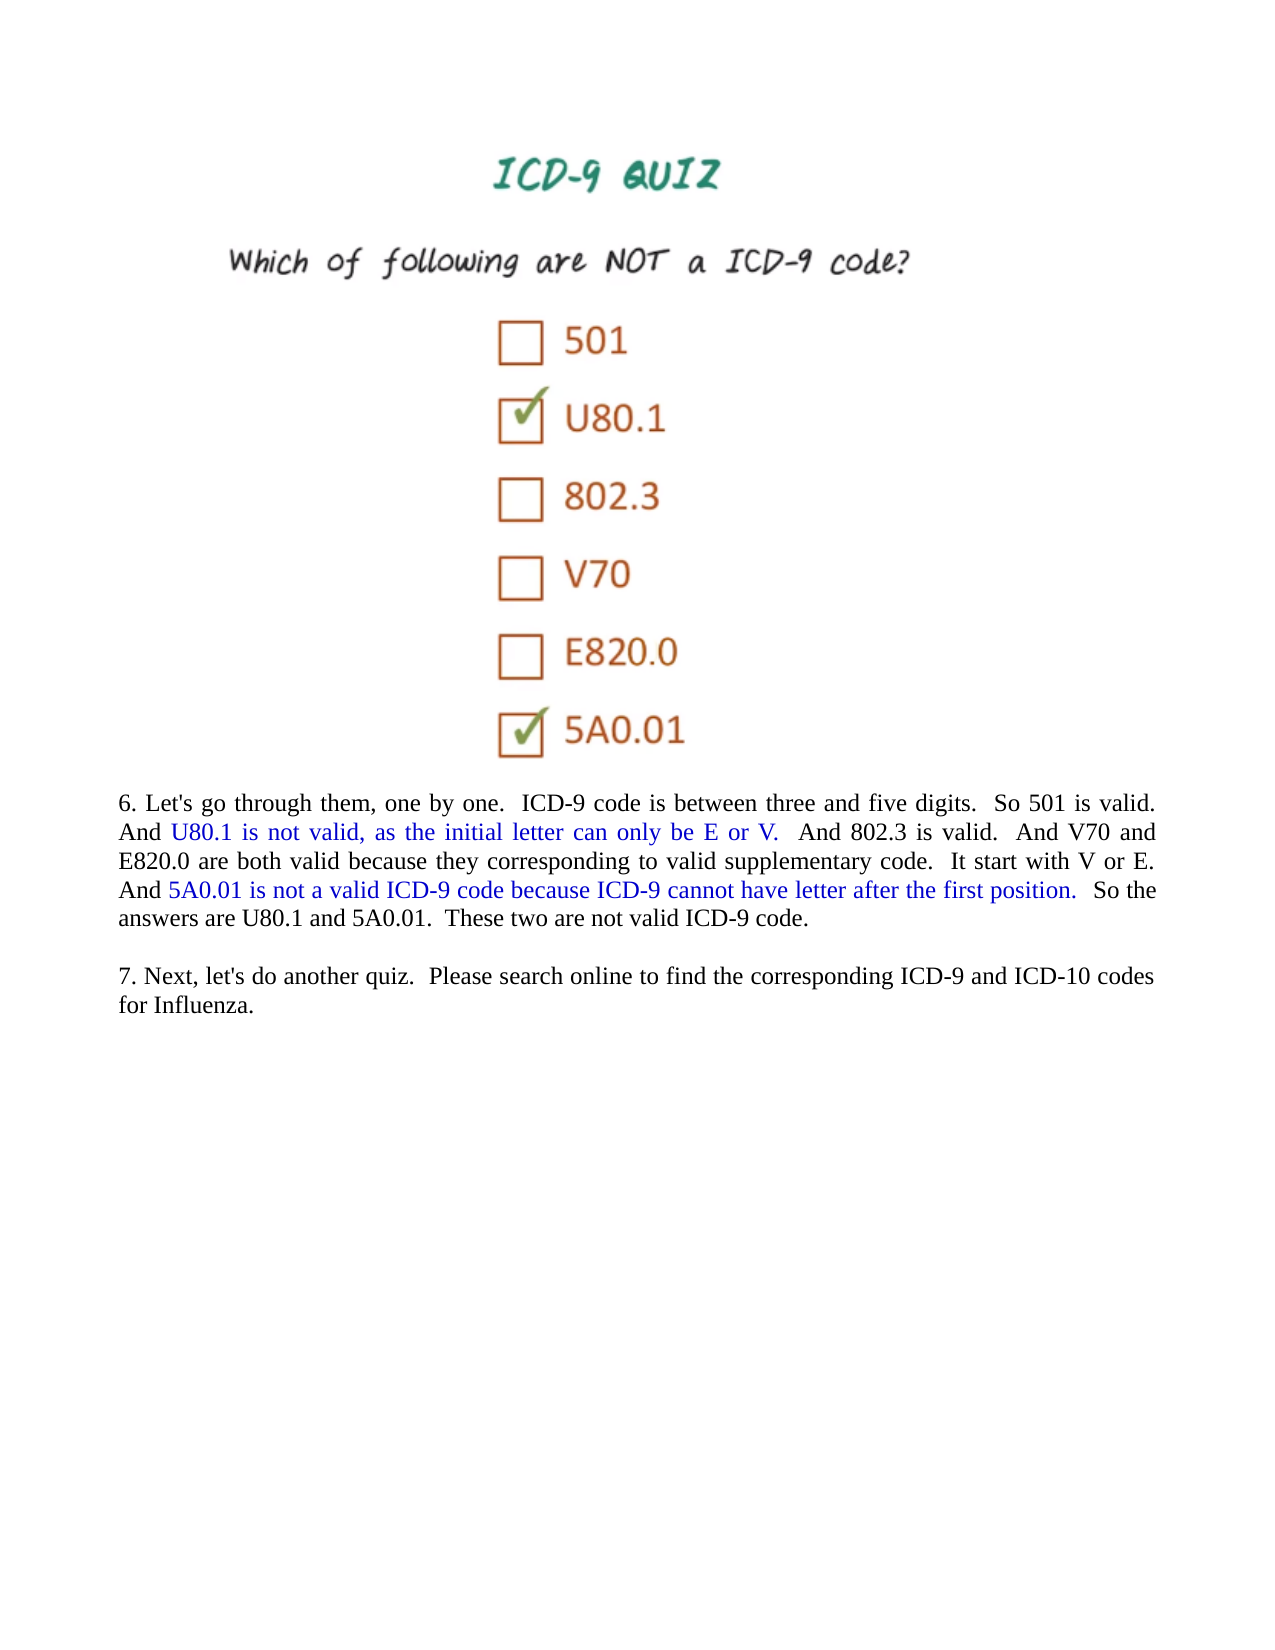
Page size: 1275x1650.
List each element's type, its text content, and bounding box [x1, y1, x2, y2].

text 6. Let's go through them, one by one. ICD-9 code is between three and five digits. So 501 is valid. And U80.1 is not valid, as the initial letter can only be E or V. And 802.3 is valid. And V70 and E820.0 are both valid because they corresponding to valid supplementary code. It start with V or E. And 5A0.01 is not a valid ICD-9 code because ICD-9 cannot have letter after the first position. So the answers are U80.1 and 5A0.01. These two are not valid ICD-9 code. [118, 788, 1157, 932]
text 7. Next, let's do another quiz. Please search online to find the corresponding ICD-9 and ICD-10 codes for Influenza. [118, 961, 1157, 1018]
picture [118, 146, 1157, 760]
